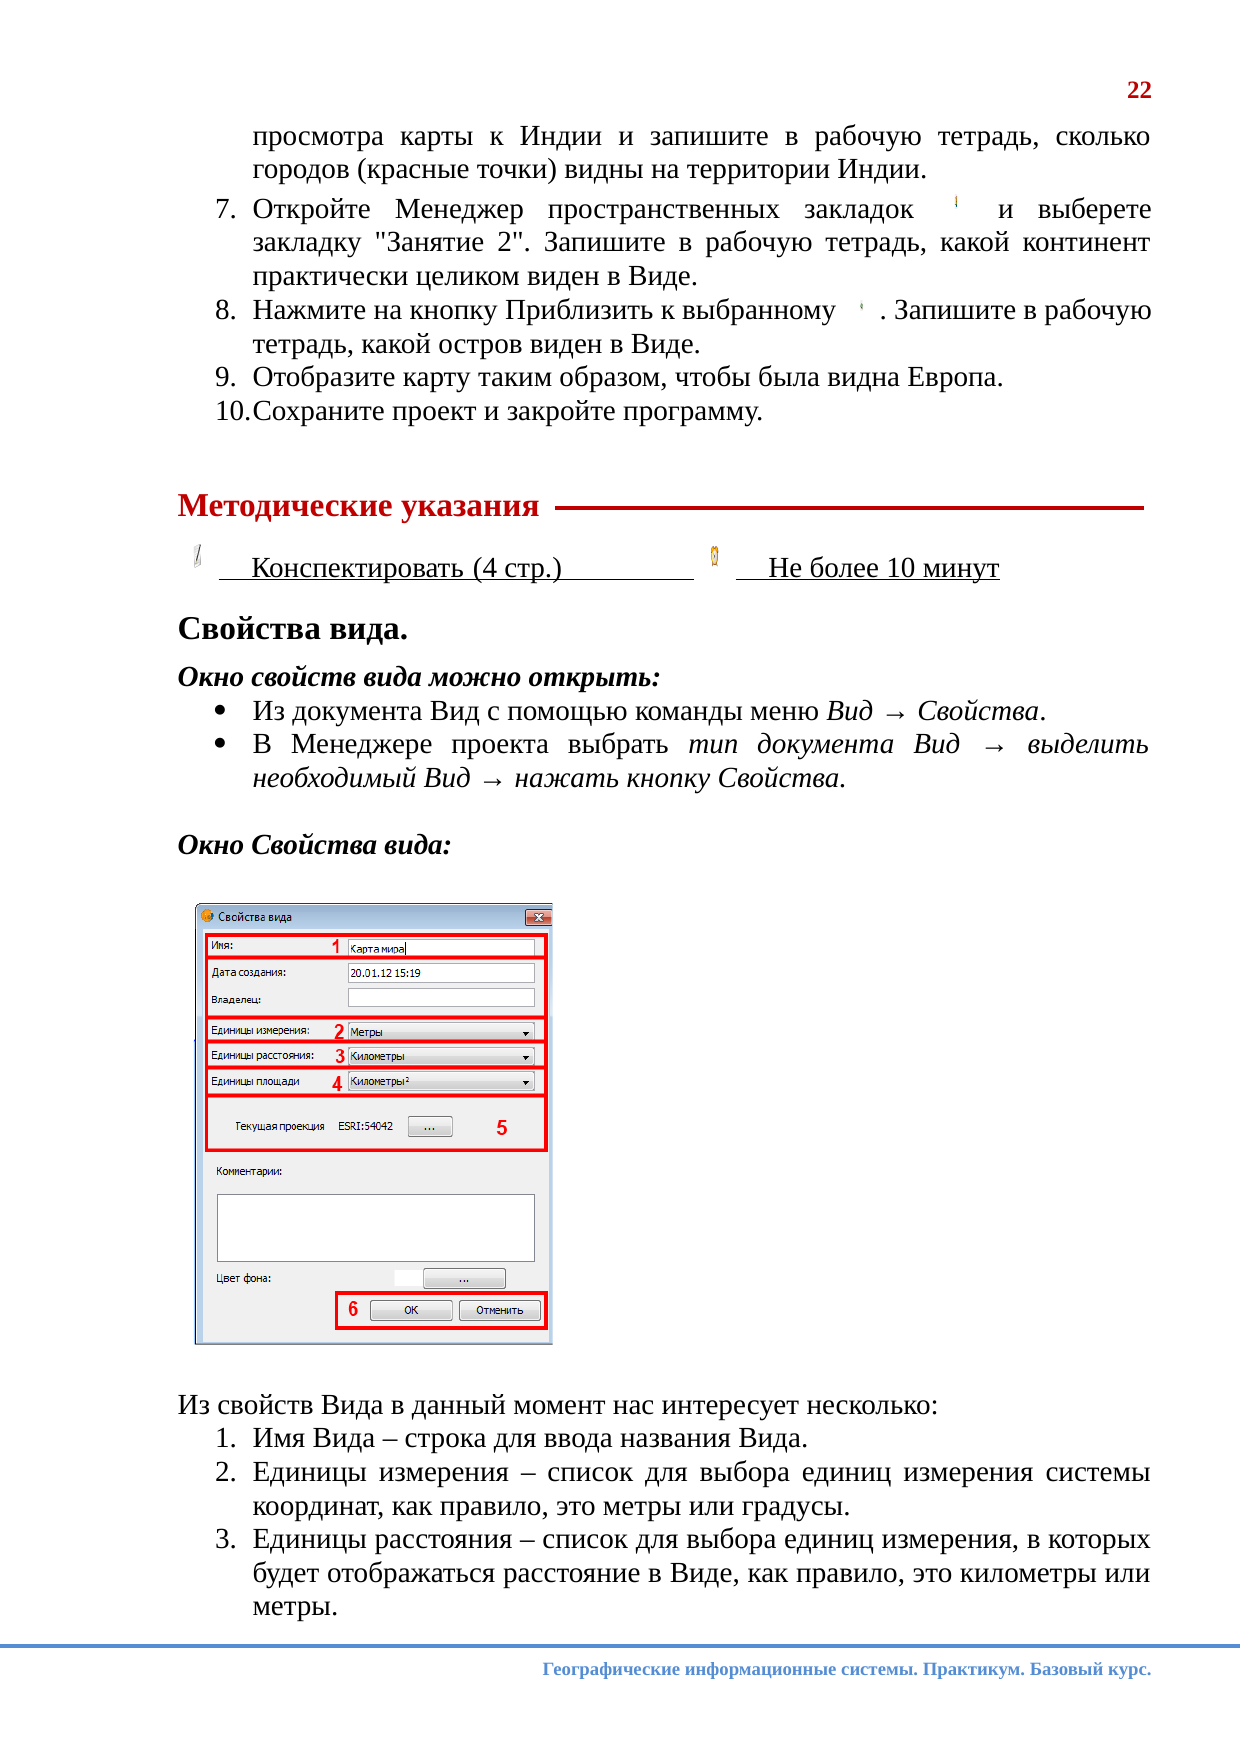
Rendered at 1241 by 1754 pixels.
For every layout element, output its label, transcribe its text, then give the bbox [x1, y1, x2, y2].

list В Менеджере проекта выбрать тип документа Вид → выделить необходимый Вид → нажать кнопку Свойства. [215, 726, 1152, 793]
list просмотра карты к Индии и запишите в рабочую тетрадь, сколько городов (красные точки) видны на территории Индии. [215, 118, 1152, 185]
text Конспектировать (4 стр.) Не более 10 минут [177, 536, 1152, 583]
list Сохраните проект и закройте программу. [215, 393, 1152, 426]
text Свойства вида. [177, 608, 1152, 647]
list Отобразите карту таким образом, чтобы была видна Европа. [215, 359, 1152, 393]
text Из свойств Вида в данный момент нас интересует несколько: [177, 1387, 1152, 1421]
list Единицы расстояния – список для выбора единиц измерения, в которых будет отображаться расстояние в Виде, как правило, это километры или метры. [215, 1521, 1152, 1622]
picture [193, 903, 553, 1345]
picture [193, 544, 202, 568]
list Нажмите на кнопку Приблизить к выбранному . Запишите в рабочую тетрадь, какой остров виден в Виде. [215, 291, 1152, 359]
text Окно Свойства вида: [177, 827, 1152, 861]
list Из документа Вид с помощью команды меню Вид → Свойства. [215, 693, 1152, 726]
picture [710, 544, 719, 568]
text Методические указания [177, 485, 1152, 523]
picture [954, 194, 958, 209]
list Единицы измерения – список для выбора единиц измерения системы координат, как правило, это метры или градусы. [215, 1454, 1152, 1521]
list Откройте Менеджер пространственных закладок и выберете закладку "Занятие 2". Запишите в рабочую тетрадь, какой континент практически целиком виден в Виде. [215, 185, 1152, 291]
text Окно свойств вида можно открыть: [177, 659, 1152, 693]
list Имя Вида – строка для ввода названия Вида. [215, 1421, 1152, 1454]
